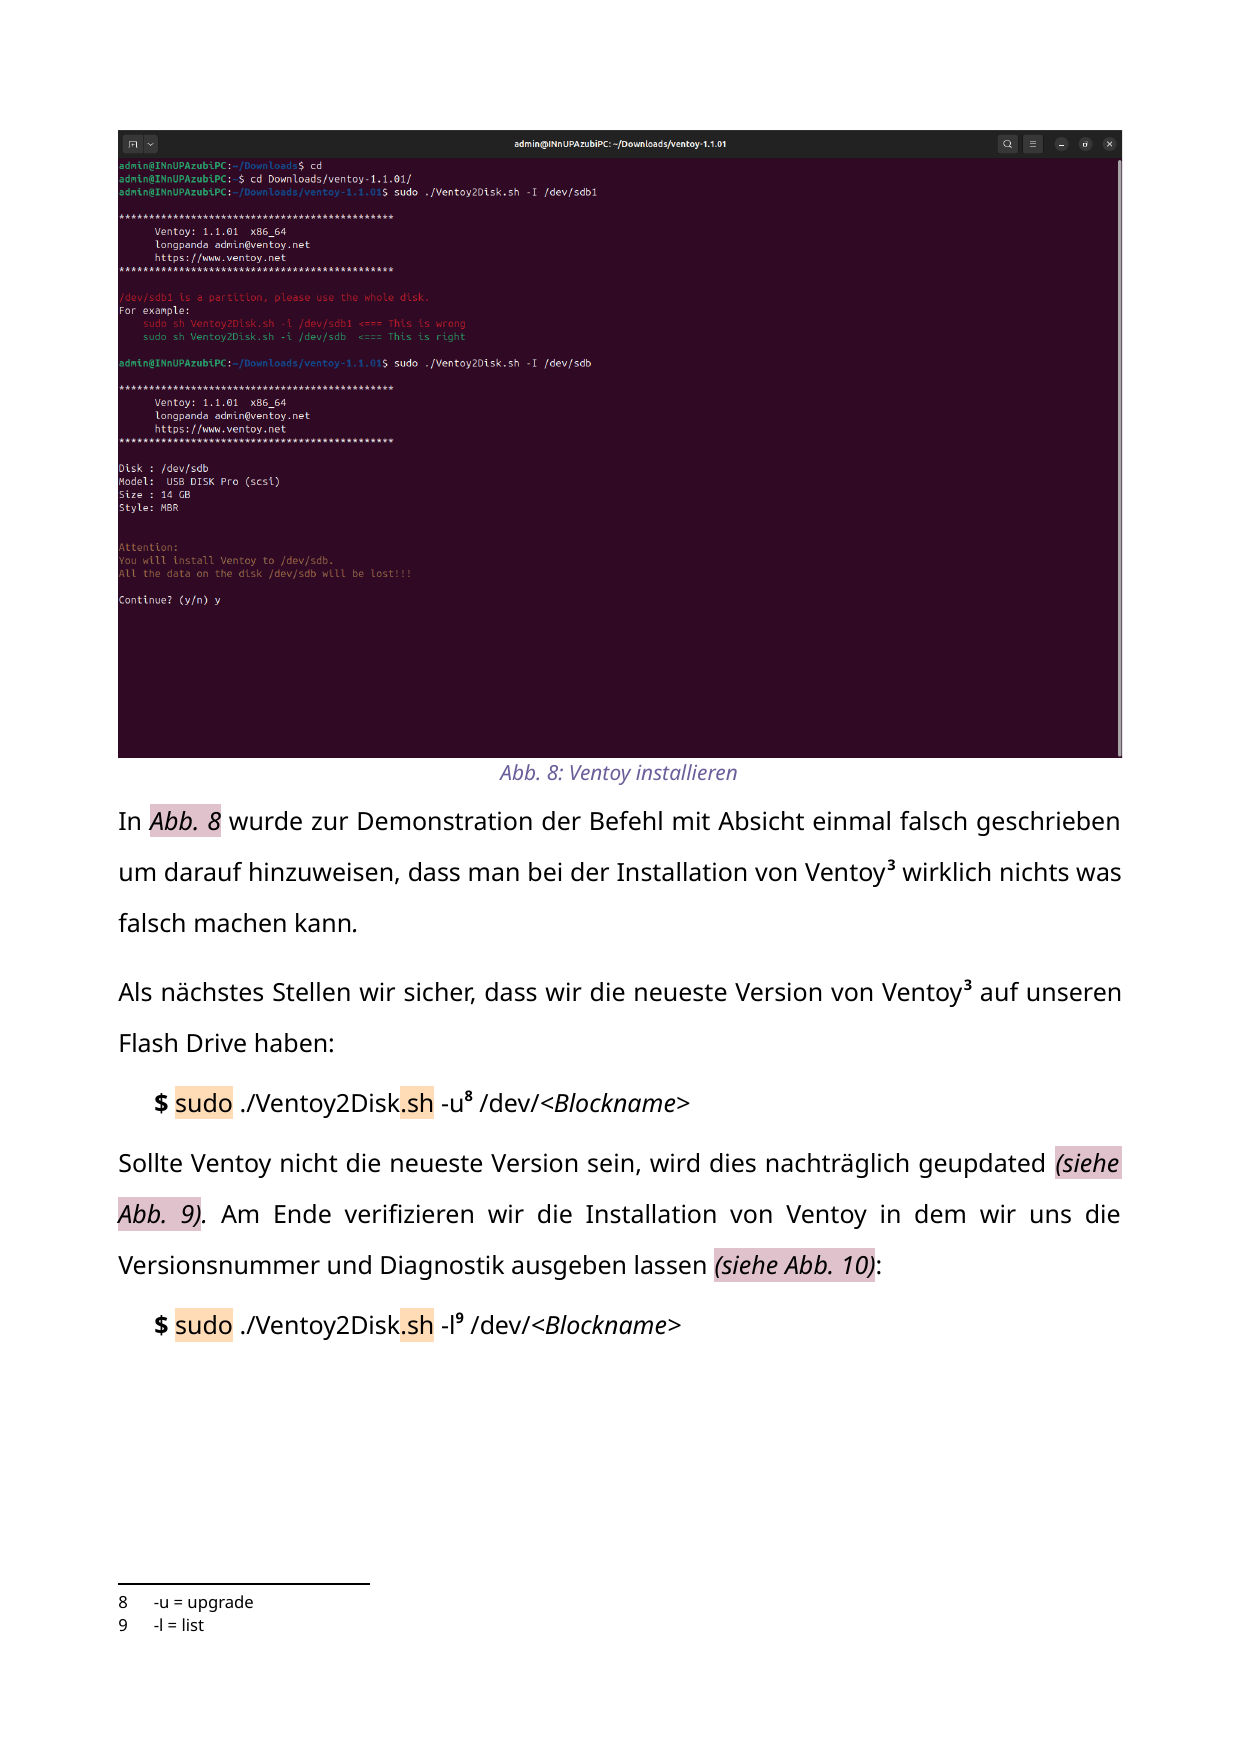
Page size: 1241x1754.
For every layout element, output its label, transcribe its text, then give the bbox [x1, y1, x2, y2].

text -u = upgrade [118, 1590, 1122, 1613]
text Abb. 8: Ventoy installieren [118, 758, 1122, 786]
text -l = list [118, 1613, 1122, 1636]
text Als nächstes Stellen wir sicher, dass wir die neueste Version von Ventoy3 auf unseren Flash Drive haben: [118, 974, 1122, 1059]
text $ sudo ./Ventoy2Disk.sh -l /dev/<Blockname> [154, 1308, 1122, 1342]
text $ sudo ./Ventoy2Disk.sh -u /dev/<Blockname> [154, 1086, 1122, 1119]
text [118, 118, 1122, 130]
text In Abb. 8 wurde zur Demonstration der Befehl mit Absicht einmal falsch geschrieben um darauf hinzuweisen, dass man bei der Installation von Ventoy3 wirklich nichts was falsch machen kann. [118, 786, 1122, 939]
text Sollte Ventoy nicht die neueste Version sein, wird dies nachträglich geupdated (siehe Abb. 9). Am Ende verifizieren wir die Installation von Ventoy in dem wir uns die Versionsnummer und Diagnostik ausgeben lassen (siehe Abb. 10): [118, 1146, 1122, 1282]
picture [118, 130, 1123, 758]
